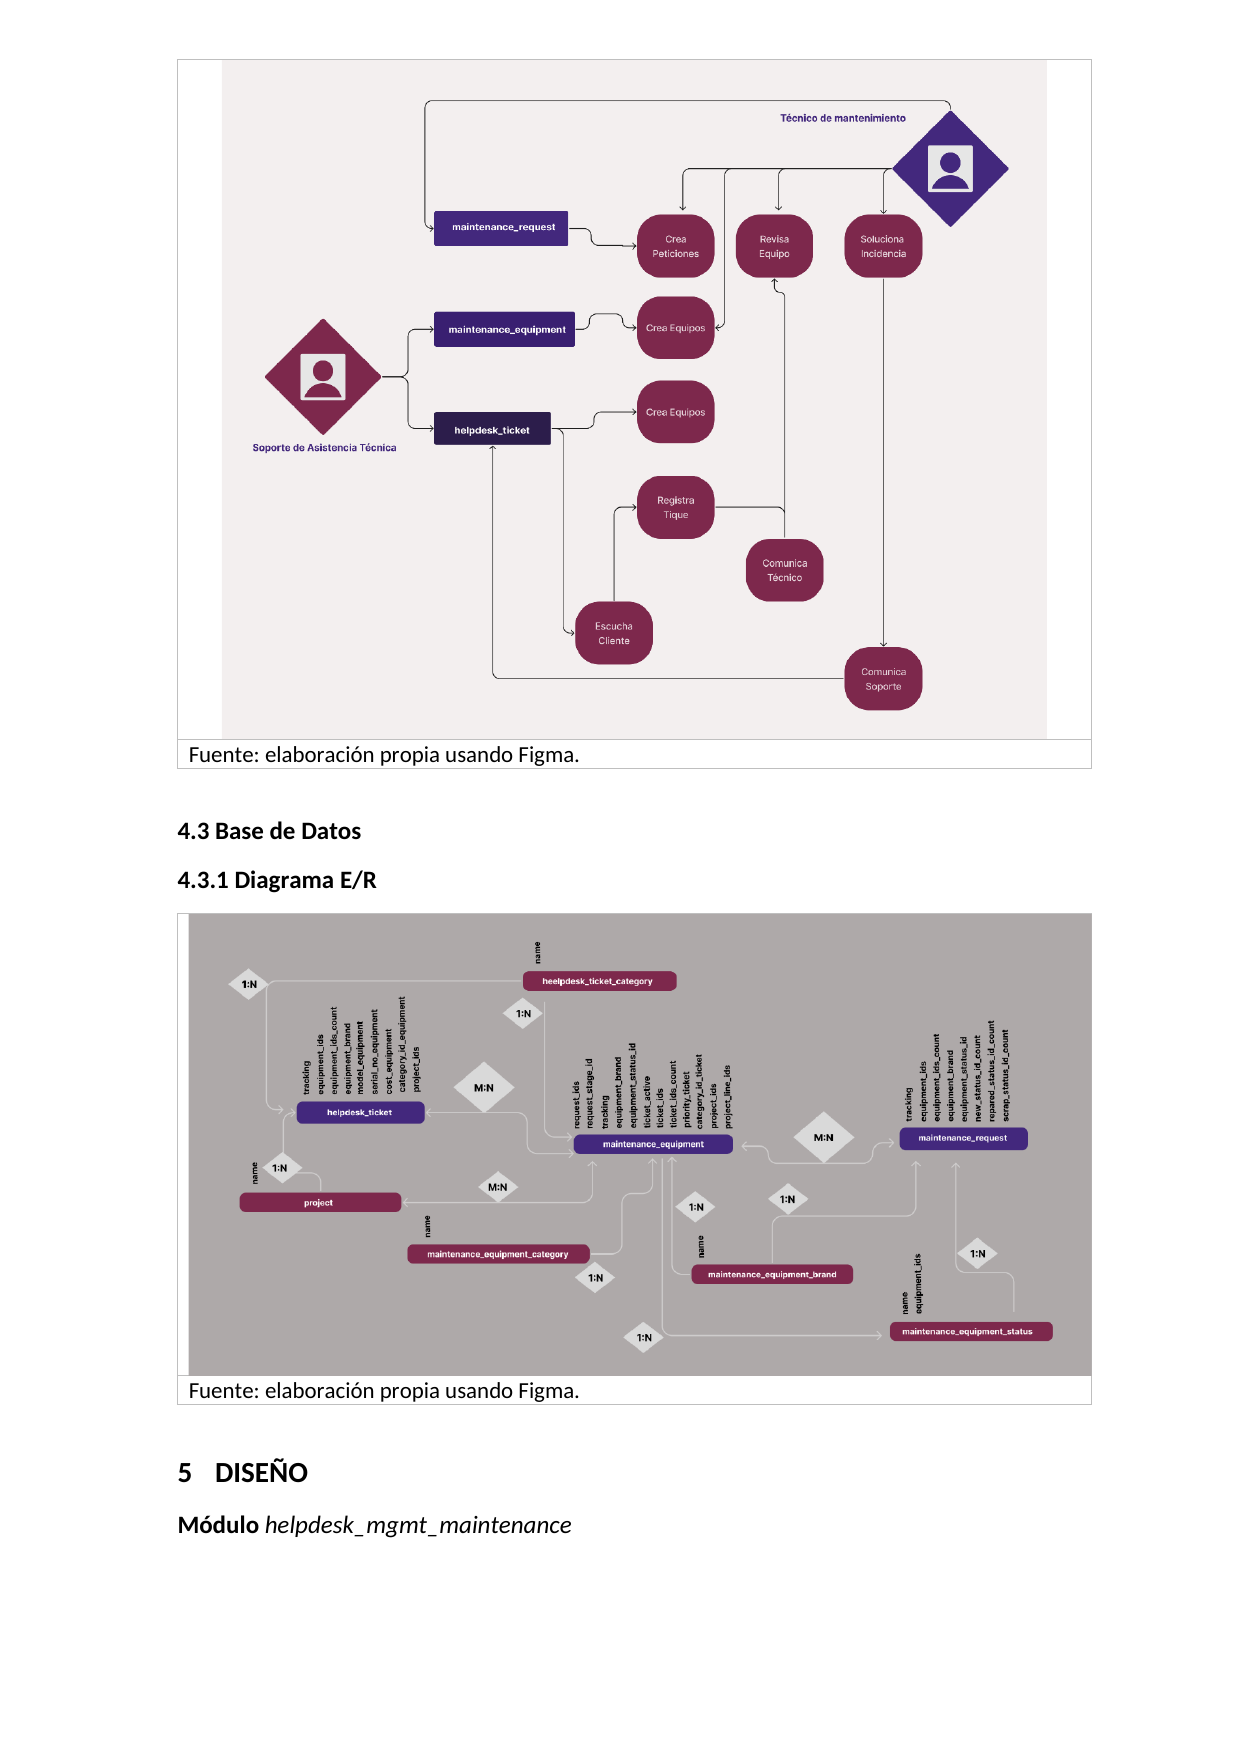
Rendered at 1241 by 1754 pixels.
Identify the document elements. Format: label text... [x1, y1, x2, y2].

table_cell Fuente: elaboración propia usando Figma. [178, 1376, 1091, 1404]
text 4.3 Base de Datos [177, 815, 1093, 846]
text Módulo helpdesk_mgmt_maintenance [177, 1509, 1093, 1539]
table_header [178, 914, 188, 1375]
text 4.3.1 Diagrama E/R [177, 864, 1093, 895]
table_header [178, 60, 221, 739]
list DISEÑO [177, 1454, 1093, 1490]
table_cell Fuente: elaboración propia usando Figma. [178, 740, 1091, 768]
table_header [1047, 60, 1091, 739]
